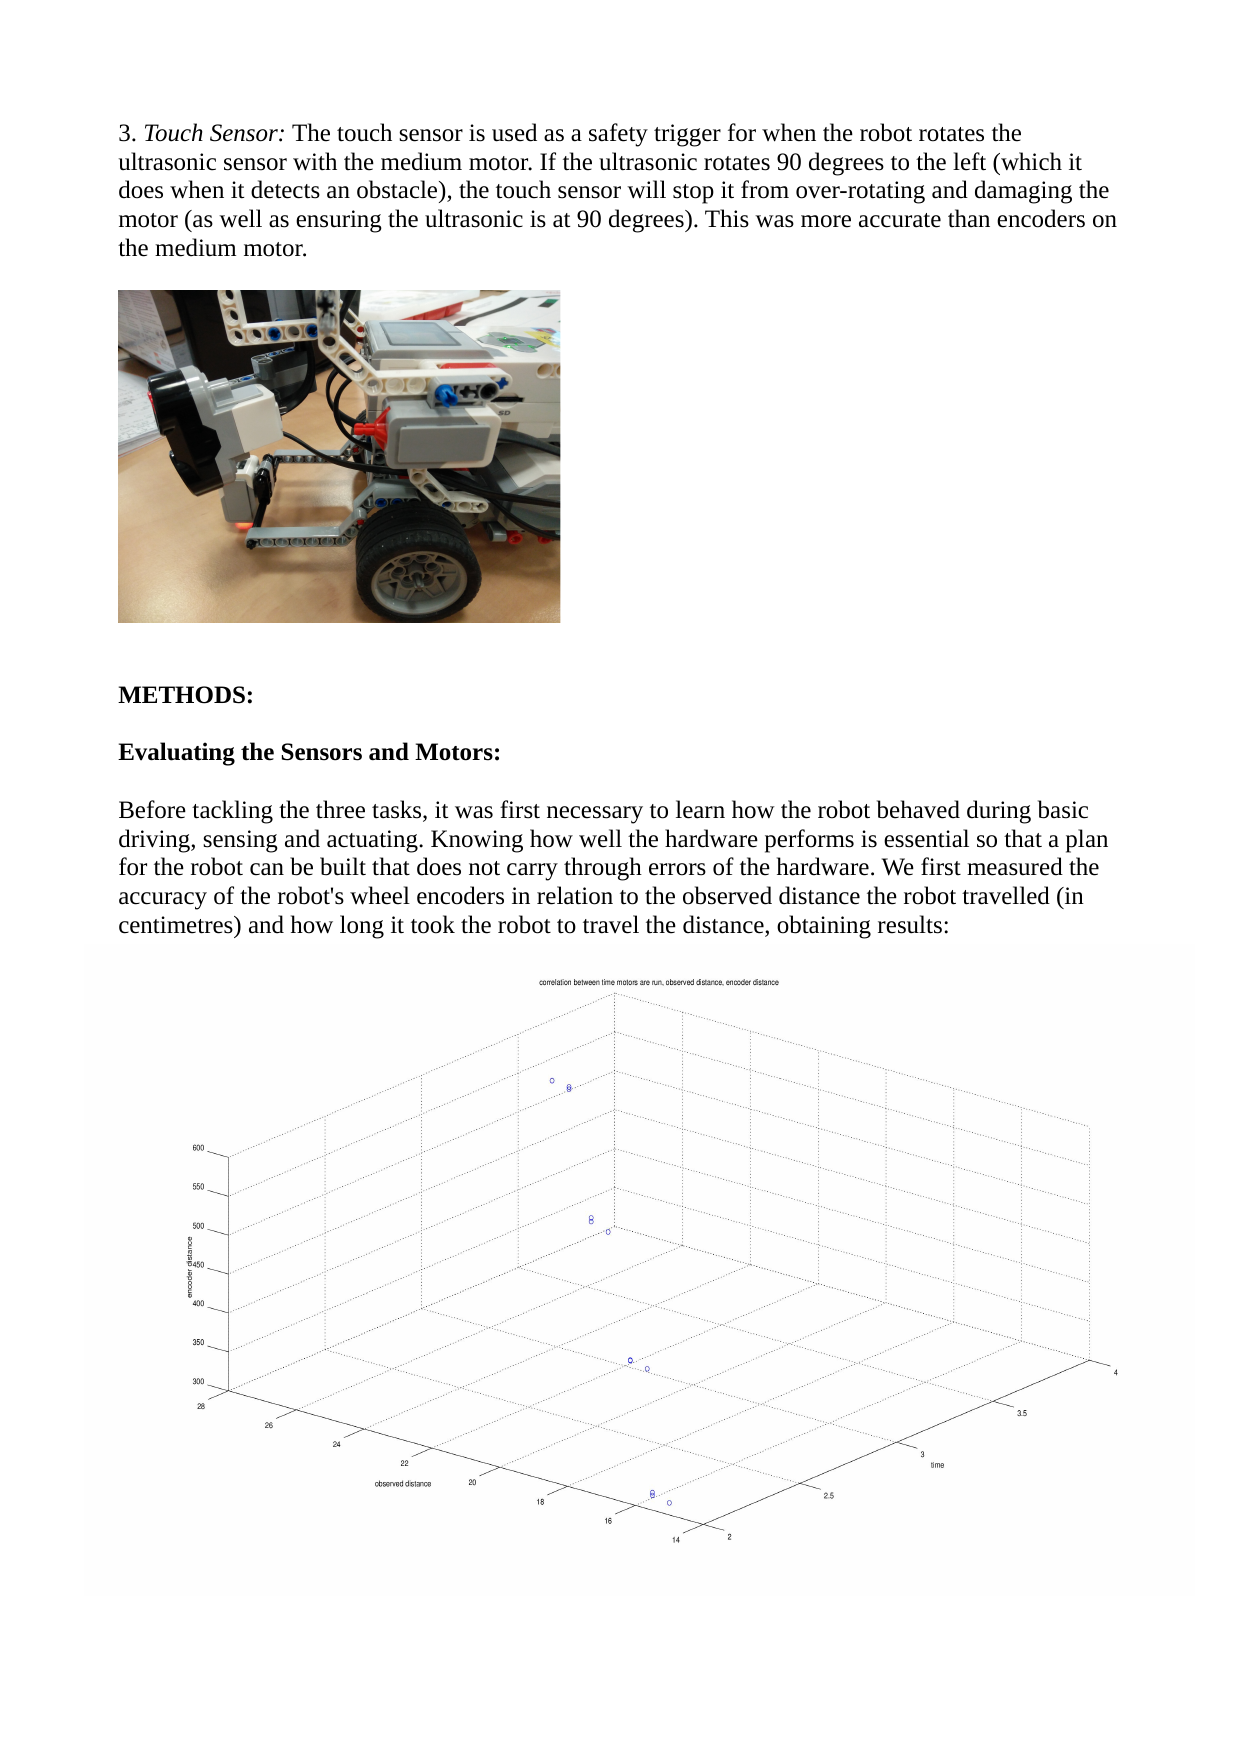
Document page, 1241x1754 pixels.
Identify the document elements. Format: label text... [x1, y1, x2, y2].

text METHODS: [118, 680, 1122, 709]
picture [84, 944, 1195, 1596]
text Before tackling the three tasks, it was first necessary to learn how the robot behaved during basic driving, sensing and actuating. Knowing how well the hardware performs is essential so that a plan for the robot can be built that does not carry through errors of the hardware. We first measured the accuracy of the robot's wheel encoders in relation to the observed distance the robot travelled (in centimetres) and how long it took the robot to travel the distance, obtaining results: [118, 795, 1122, 939]
text 3. Touch Sensor: The touch sensor is used as a safety trigger for when the robot rotates the ultrasonic sensor with the medium motor. If the ultrasonic rotates 90 degrees to the left (which it does when it detects an obstacle), the touch sensor will stop it from over-rotating and damaging the motor (as well as ensuring the ultrasonic is at 90 degrees). This was more accurate than encoders on the medium motor. [118, 118, 1122, 262]
text Evaluating the Sensors and Motors: [118, 737, 1122, 766]
picture [118, 290, 561, 623]
